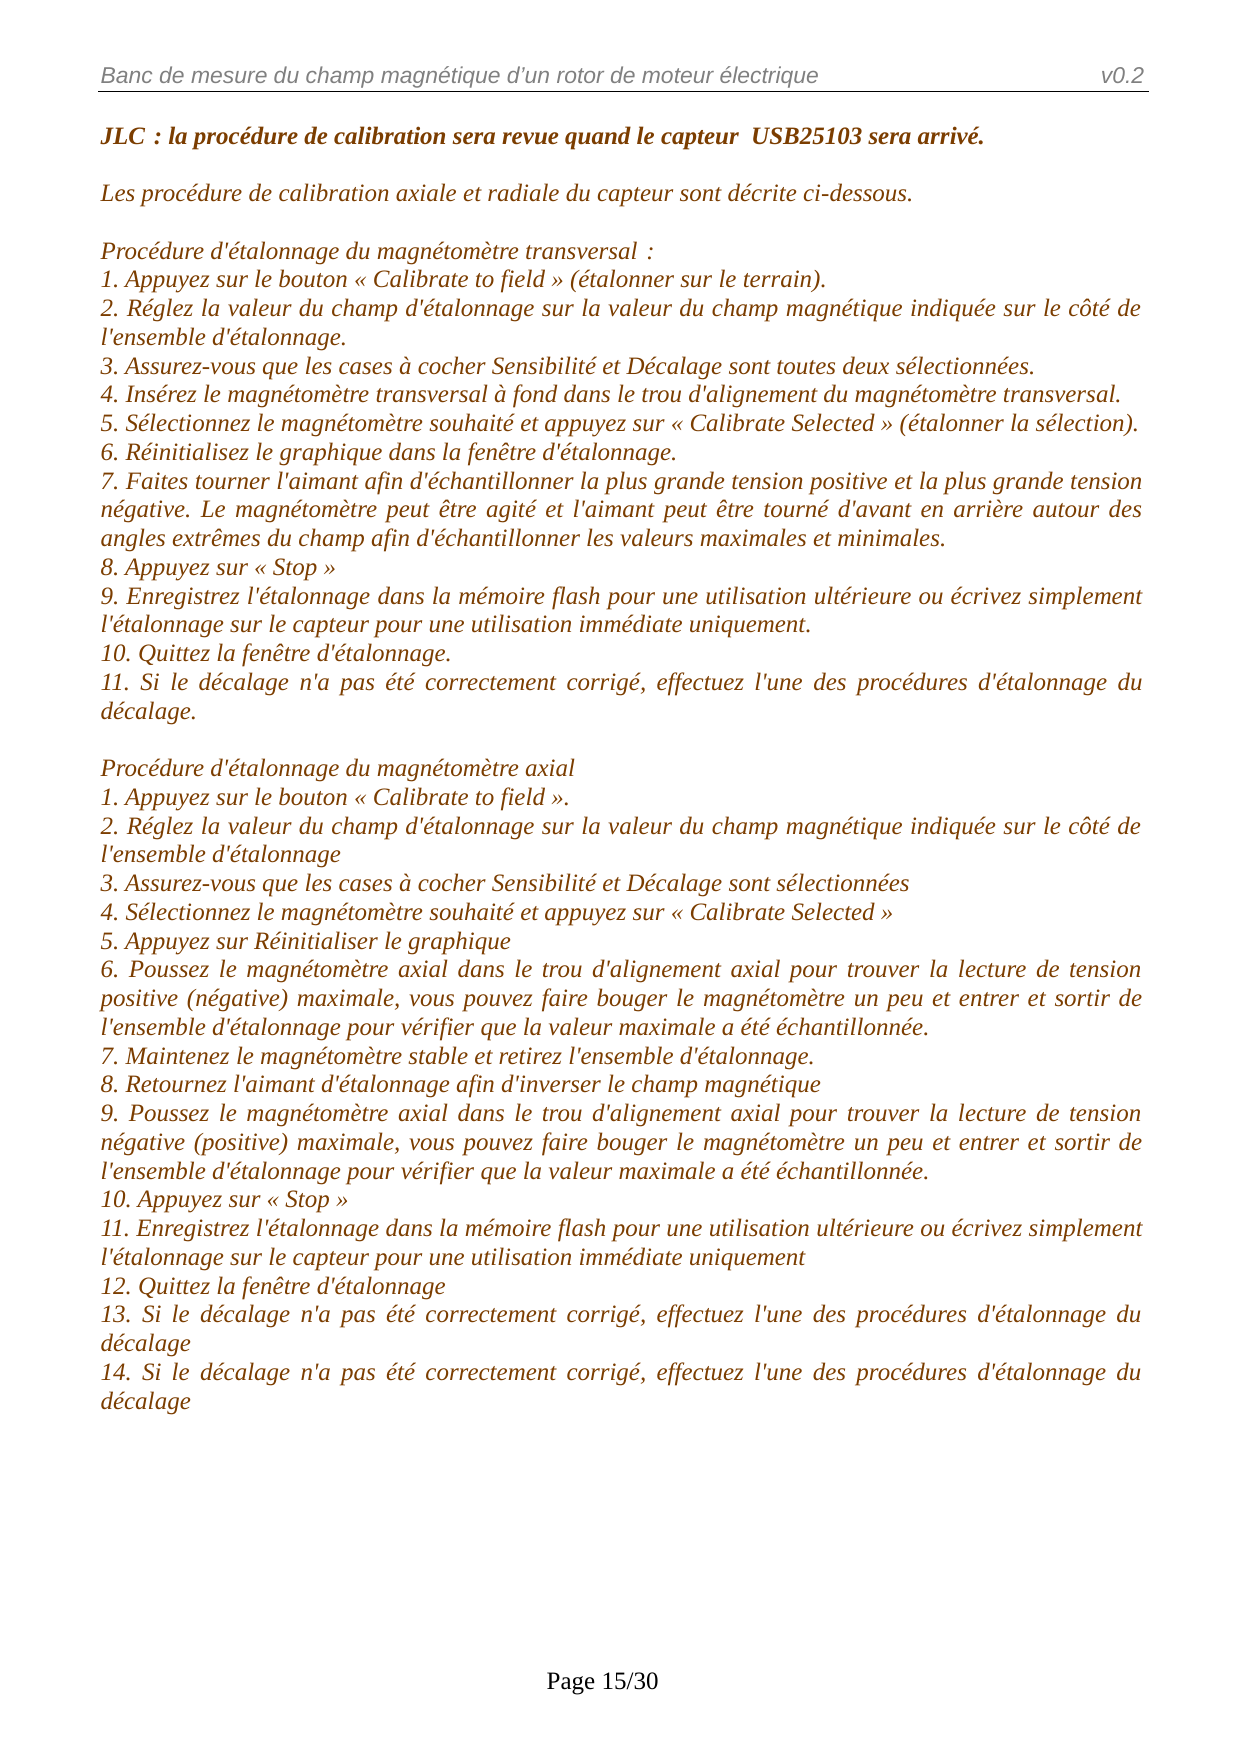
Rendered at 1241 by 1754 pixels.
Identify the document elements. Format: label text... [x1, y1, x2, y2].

text 11. Enregistrez l'étalonnage dans la mémoire flash pour une utilisation ultérieure ou écrivez simplement l'étalonnage sur le capteur pour une utilisation immédiate uniquement [100, 1213, 1146, 1271]
text 4. Sélectionnez le magnétomètre souhaité et appuyez sur « Calibrate Selected » [100, 897, 1146, 926]
text 1. Appuyez sur le bouton « Calibrate to field » (étalonner sur le terrain). [100, 264, 1146, 293]
text Procédure d'étalonnage du magnétomètre axial [100, 753, 1146, 782]
text Procédure d'étalonnage du magnétomètre transversal : [100, 236, 1146, 264]
text 3. Assurez-vous que les cases à cocher Sensibilité et Décalage sont sélectionnées [100, 868, 1146, 897]
text 2. Réglez la valeur du champ d'étalonnage sur la valeur du champ magnétique indiquée sur le côté de l'ensemble d'étalonnage [100, 811, 1146, 868]
text 8. Appuyez sur « Stop » [100, 552, 1146, 581]
text 10. Quittez la fenêtre d'étalonnage. [100, 638, 1146, 667]
text 6. Réinitialisez le graphique dans la fenêtre d'étalonnage. [100, 437, 1146, 466]
text 5. Sélectionnez le magnétomètre souhaité et appuyez sur « Calibrate Selected » (étalonner la sélection). [100, 408, 1146, 437]
text 9. Poussez le magnétomètre axial dans le trou d'alignement axial pour trouver la lecture de tension négative (positive) maximale, vous pouvez faire bouger le magnétomètre un peu et entrer et sortir de l'ensemble d'étalonnage pour vérifier que la valeur maximale a été échantillonnée. [100, 1098, 1146, 1184]
text 12. Quittez la fenêtre d'étalonnage [100, 1271, 1146, 1299]
text 6. Poussez le magnétomètre axial dans le trou d'alignement axial pour trouver la lecture de tension positive (négative) maximale, vous pouvez faire bouger le magnétomètre un peu et entrer et sortir de l'ensemble d'étalonnage pour vérifier que la valeur maximale a été échantillonnée. [100, 954, 1146, 1041]
text 5. Appuyez sur Réinitialiser le graphique [100, 926, 1146, 954]
text 7. Maintenez le magnétomètre stable et retirez l'ensemble d'étalonnage. [100, 1041, 1146, 1069]
text 2. Réglez la valeur du champ d'étalonnage sur la valeur du champ magnétique indiquée sur le côté de l'ensemble d'étalonnage. [100, 293, 1146, 351]
text 8. Retournez l'aimant d'étalonnage afin d'inverser le champ magnétique [100, 1069, 1146, 1098]
text 11. Si le décalage n'a pas été correctement corrigé, effectuez l'une des procédures d'étalonnage du décalage. [100, 667, 1146, 724]
text 3. Assurez-vous que les cases à cocher Sensibilité et Décalage sont toutes deux sélectionnées. [100, 351, 1146, 379]
text 4. Insérez le magnétomètre transversal à fond dans le trou d'alignement du magnétomètre transversal. [100, 379, 1146, 408]
text 9. Enregistrez l'étalonnage dans la mémoire flash pour une utilisation ultérieure ou écrivez simplement l'étalonnage sur le capteur pour une utilisation immédiate uniquement. [100, 581, 1146, 638]
text 10. Appuyez sur « Stop » [100, 1184, 1146, 1213]
text 13. Si le décalage n'a pas été correctement corrigé, effectuez l'une des procédures d'étalonnage du décalage [100, 1299, 1146, 1357]
text Les procédure de calibration axiale et radiale du capteur sont décrite ci-dessous. [100, 178, 1146, 207]
text 7. Faites tourner l'aimant afin d'échantillonner la plus grande tension positive et la plus grande tension négative. Le magnétomètre peut être agité et l'aimant peut être tourné d'avant en arrière autour des angles extrêmes du champ afin d'échantillonner les valeurs maximales et minimales. [100, 466, 1146, 552]
text 1. Appuyez sur le bouton « Calibrate to field ». [100, 782, 1146, 811]
text 14. Si le décalage n'a pas été correctement corrigé, effectuez l'une des procédures d'étalonnage du décalage [100, 1357, 1146, 1414]
text JLC : la procédure de calibration sera revue quand le capteur USB25103 sera arrivé. [100, 121, 1146, 149]
